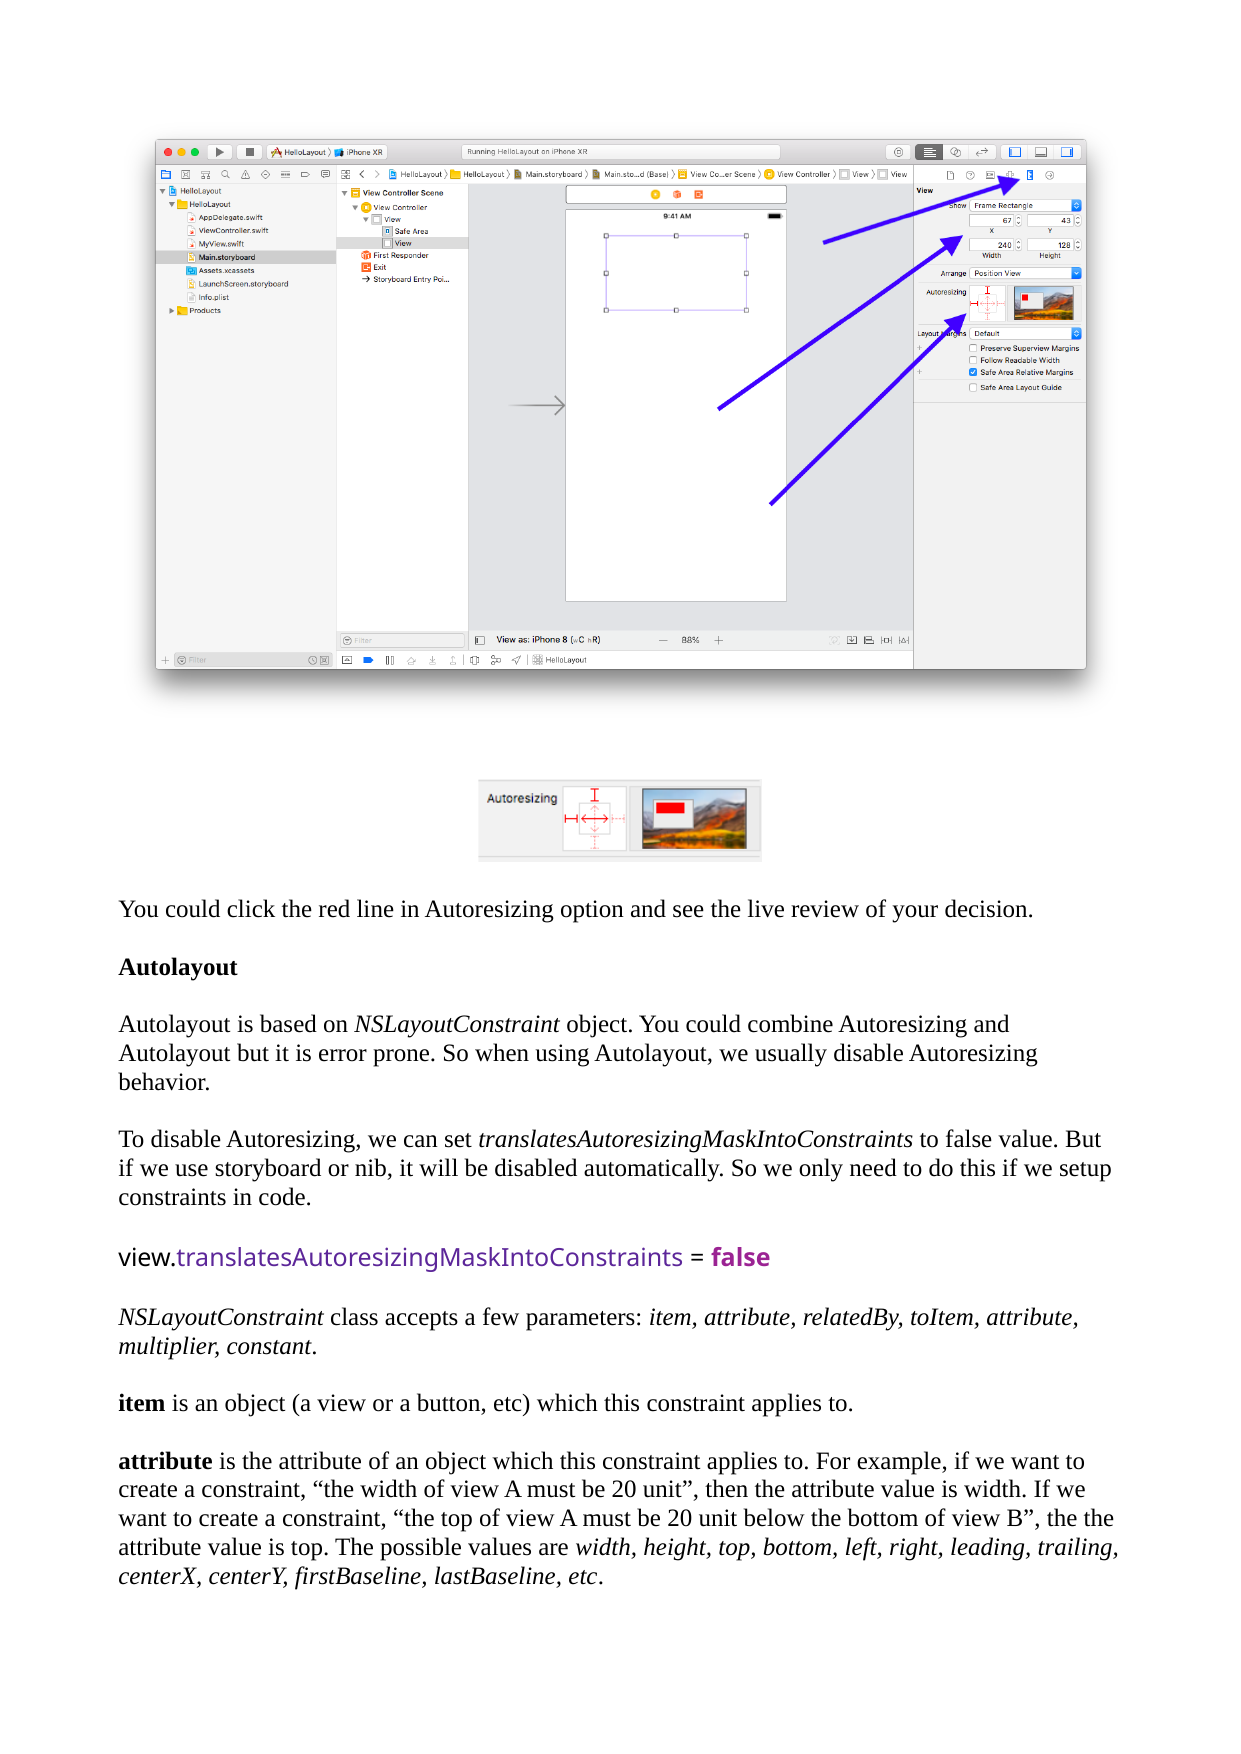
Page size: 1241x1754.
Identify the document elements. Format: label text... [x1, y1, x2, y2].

text Autolayout [118, 952, 1122, 980]
text view.translatesAutoresizingMaskIntoConstraints = false [118, 1239, 1122, 1273]
text Autolayout is based on NSLayoutConstraint object. You could combine Autoresizing and Autolayout but it is error prone. So when using Autolayout, we usually disable Autoresizing behavior. [118, 1009, 1122, 1095]
text NSLayoutConstraint class accepts a few parameters: item, attribute, relatedBy, toItem, attribute, multiplier, constant. [118, 1302, 1122, 1359]
text attribute is the attribute of an object which this constraint applies to. For example, if we want to create a constraint, “the width of view A must be 20 unit”, then the attribute value is width. If we want to create a constraint, “the top of view A must be 20 unit below the bottom of view B”, the the attribute value is top. The possible values are width, height, top, bottom, left, right, leading, trailing, centerX, centerY, firstBaseline, lastBaseline, etc. [118, 1446, 1122, 1589]
text You could click the red line in Autoresizing option and see the live review of your decision. [118, 894, 1122, 923]
text To disable Autoresizing, we can set translatesAutoresizingMaskIntoConstraints to false value. But if we use storyboard or nib, it will be disabled automatically. So we only need to do this if we setup constraints in code. [118, 1124, 1122, 1210]
text item is an object (a view or a button, etc) which this constraint applies to. [118, 1388, 1122, 1417]
picture [478, 779, 762, 862]
picture [118, 118, 1123, 722]
